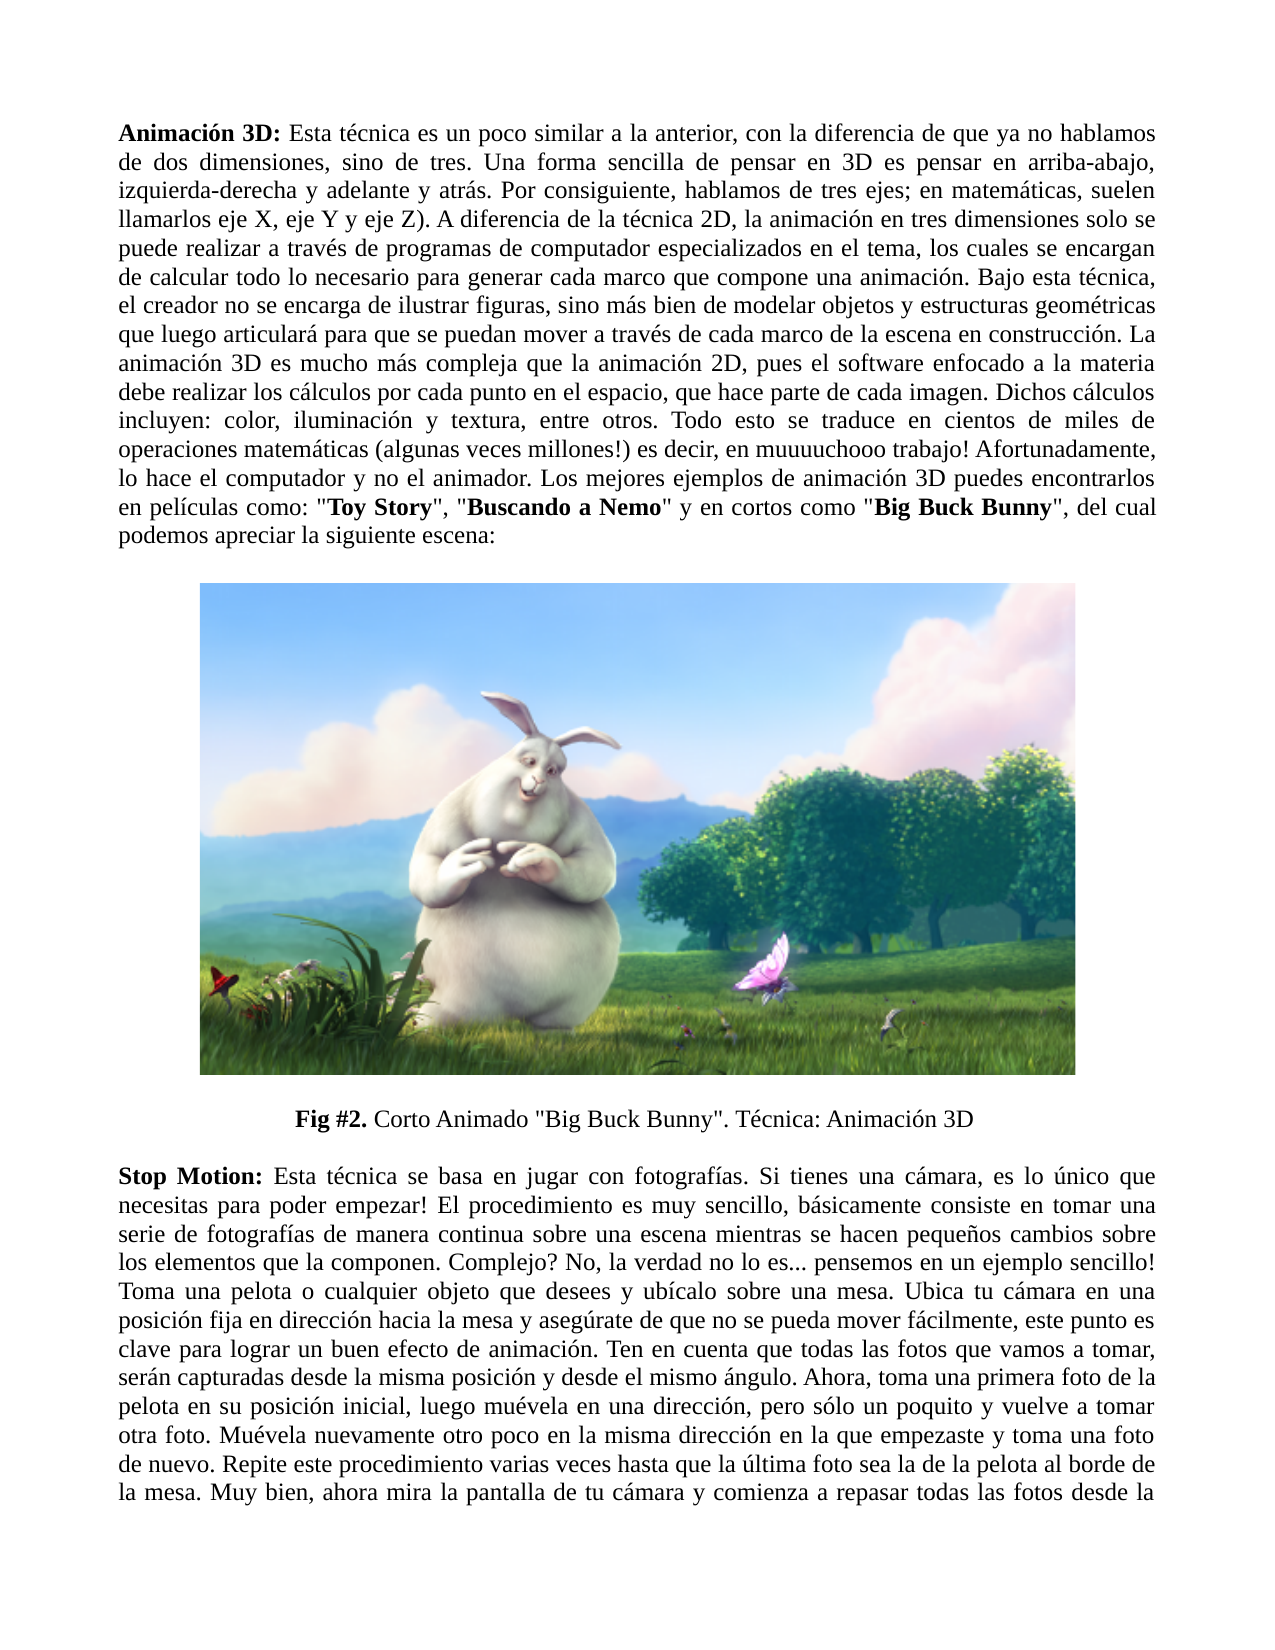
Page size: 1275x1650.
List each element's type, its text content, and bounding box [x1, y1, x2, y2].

text Animación 3D: Esta técnica es un poco similar a la anterior, con la diferencia de que ya no hablamos de dos dimensiones, sino de tres. Una forma sencilla de pensar en 3D es pensar en arriba-abajo, izquierda-derecha y adelante y atrás. Por consiguiente, hablamos de tres ejes; en matemáticas, suelen llamarlos eje X, eje Y y eje Z). A diferencia de la técnica 2D, la animación en tres dimensiones solo se puede realizar a través de programas de computador especializados en el tema, los cuales se encargan de calcular todo lo necesario para generar cada marco que compone una animación. Bajo esta técnica, el creador no se encarga de ilustrar figuras, sino más bien de modelar objetos y estructuras geométricas que luego articulará para que se puedan mover a través de cada marco de la escena en construcción. La animación 3D es mucho más compleja que la animación 2D, pues el software enfocado a la materia debe realizar los cálculos por cada punto en el espacio, que hace parte de cada imagen. Dichos cálculos incluyen: color, iluminación y textura, entre otros. Todo esto se traduce en cientos de miles de operaciones matemáticas (algunas veces millones!) es decir, en muuuuchooo trabajo! Afortunadamente, lo hace el computador y no el animador. Los mejores ejemplos de animación 3D puedes encontrarlos en películas como: "Toy Story", "Buscando a Nemo" y en cortos como "Big Buck Bunny", del cual podemos apreciar la siguiente escena: [118, 118, 1157, 549]
text Fig #2. Corto Animado "Big Buck Bunny". Técnica: Animación 3D [118, 1104, 1157, 1132]
text Stop Motion: Esta técnica se basa en jugar con fotografías. Si tienes una cámara, es lo único que necesitas para poder empezar! El procedimiento es muy sencillo, básicamente consiste en tomar una serie de fotografías de manera continua sobre una escena mientras se hacen pequeños cambios sobre los elementos que la componen. Complejo? No, la verdad no lo es... pensemos en un ejemplo sencillo! Toma una pelota o cualquier objeto que desees y ubícalo sobre una mesa. Ubica tu cámara en una posición fija en dirección hacia la mesa y asegúrate de que no se pueda mover fácilmente, este punto es clave para lograr un buen efecto de animación. Ten en cuenta que todas las fotos que vamos a tomar, serán capturadas desde la misma posición y desde el mismo ángulo. Ahora, toma una primera foto de la pelota en su posición inicial, luego muévela en una dirección, pero sólo un poquito y vuelve a tomar otra foto. Muévela nuevamente otro poco en la misma dirección en la que empezaste y toma una foto de nuevo. Repite este procedimiento varias veces hasta que la última foto sea la de la pelota al borde de la mesa. Muy bien, ahora mira la pantalla de tu cámara y comienza a repasar todas las fotos desde la [118, 1161, 1157, 1506]
picture [199, 583, 1076, 1075]
